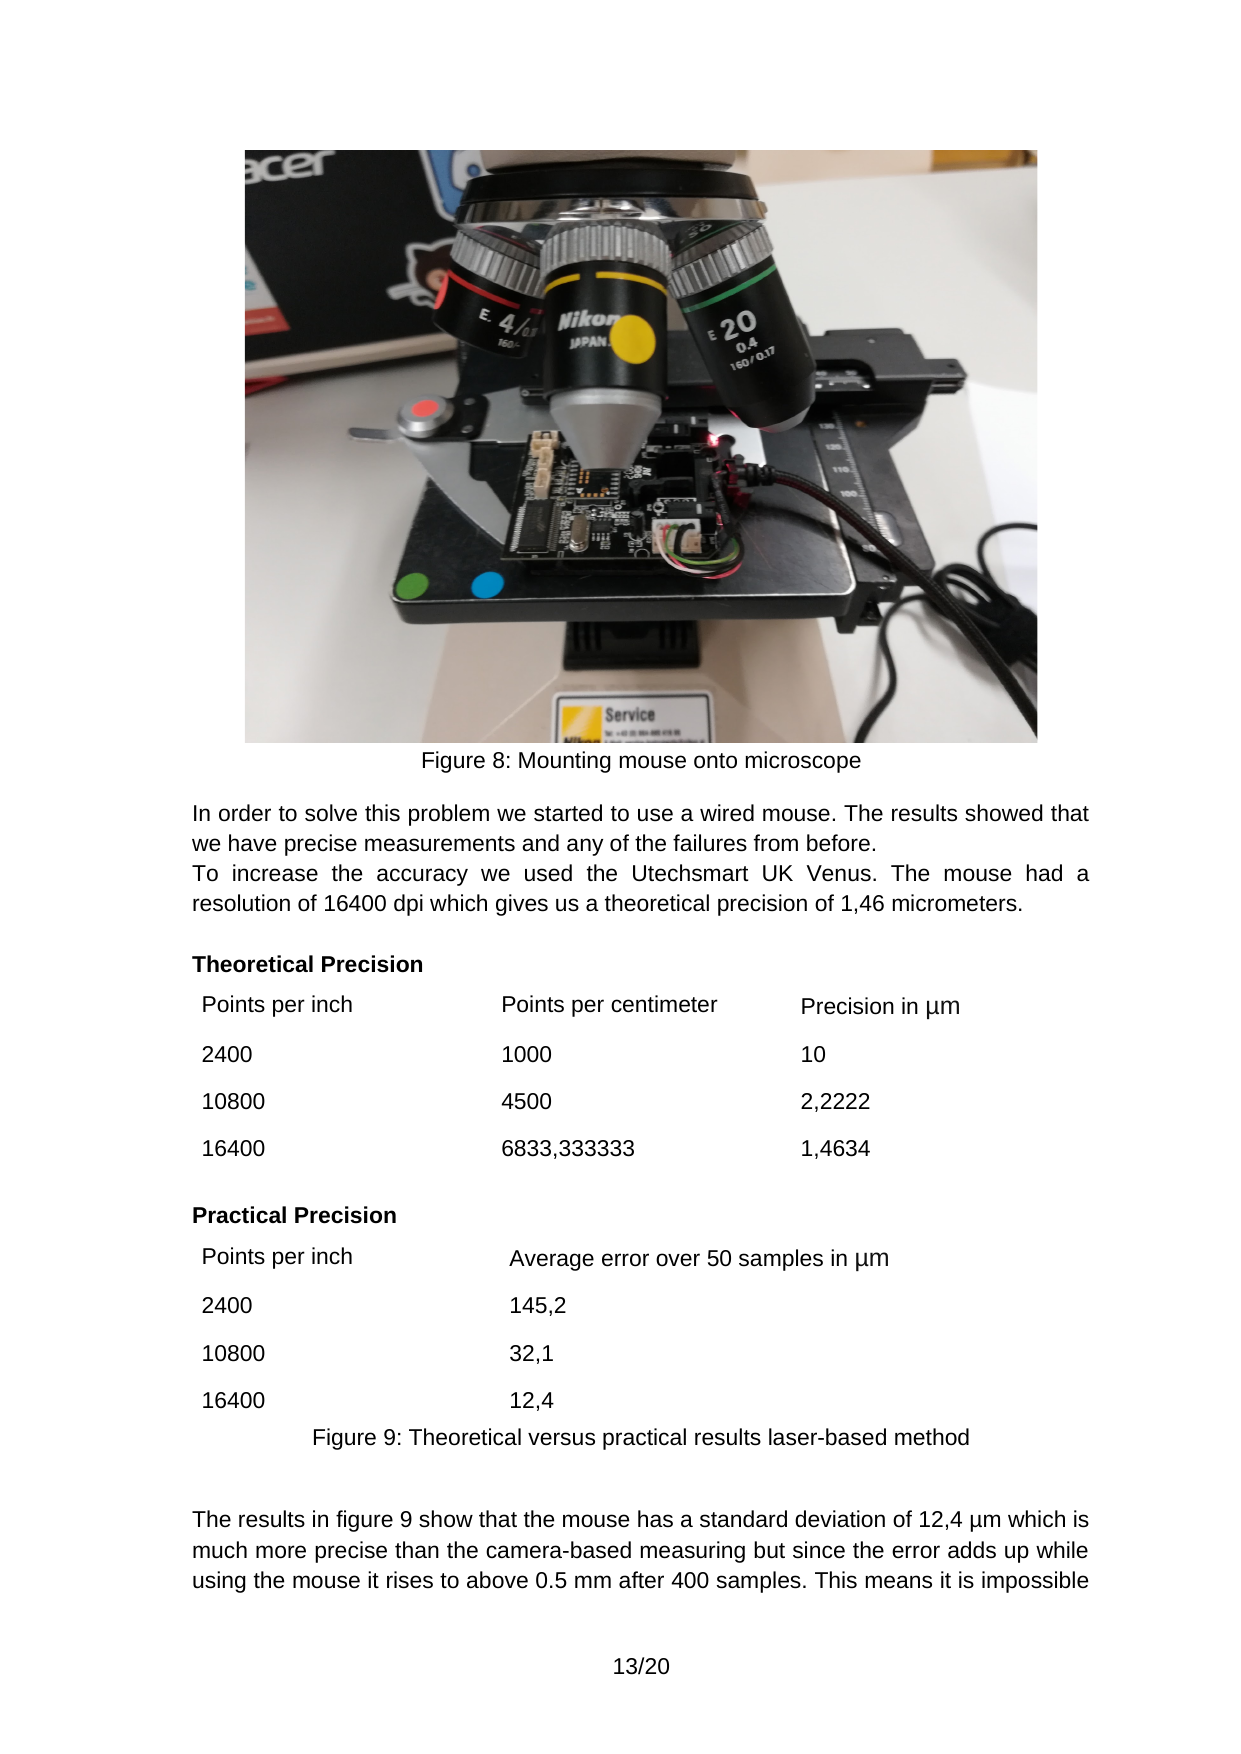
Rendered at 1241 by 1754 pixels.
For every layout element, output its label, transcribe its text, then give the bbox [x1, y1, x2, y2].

text To increase the accuracy we used the Utechsmart UK Venus. The mouse had a resolution of 16400 dpi which gives us a theoretical precision of 1,46 micrometers. [192, 860, 1090, 916]
table_header Points per inch [191, 981, 491, 1030]
text The results in figure 9 show that the mouse has a standard deviation of 12,4 µm which is much more precise than the camera-based measuring but since the error adds up while using the mouse it rises to above 0.5 mm after 400 samples. This means it is impossible [192, 1506, 1090, 1593]
table_cell 2400 [191, 1030, 491, 1077]
table_cell 10800 [191, 1329, 499, 1376]
text In order to solve this problem we started to use a wired mouse. The results showed that we have precise measurements and any of the failures from before. [192, 799, 1090, 856]
table_cell 2,2222 [790, 1078, 1089, 1125]
table_header Points per inch [191, 1232, 499, 1282]
picture [244, 150, 1038, 743]
table_cell 12,4 [499, 1376, 1088, 1423]
table_cell 16400 [191, 1376, 499, 1423]
text Figure 8: Mounting mouse onto microscope [192, 747, 1090, 773]
text Figure 9: Theoretical versus practical results laser-based method [192, 1423, 1090, 1450]
table_cell 10 [790, 1030, 1089, 1077]
table_cell 16400 [191, 1125, 491, 1172]
table_cell 1000 [491, 1030, 790, 1077]
table_header Points per centimeter [491, 981, 790, 1030]
table_cell 1,4634 [790, 1125, 1089, 1172]
table_cell 145,2 [499, 1282, 1088, 1329]
table_cell 2400 [191, 1282, 499, 1329]
table_header Precision in µm [790, 981, 1089, 1030]
table_cell 4500 [491, 1078, 790, 1125]
table_header Average error over 50 samples in µm [499, 1232, 1088, 1282]
table_cell 6833,333333 [491, 1125, 790, 1172]
table_cell 10800 [191, 1078, 491, 1125]
text Practical Precision [192, 1202, 1090, 1228]
text Theoretical Precision [192, 951, 1090, 977]
table_cell 32,1 [499, 1329, 1088, 1376]
